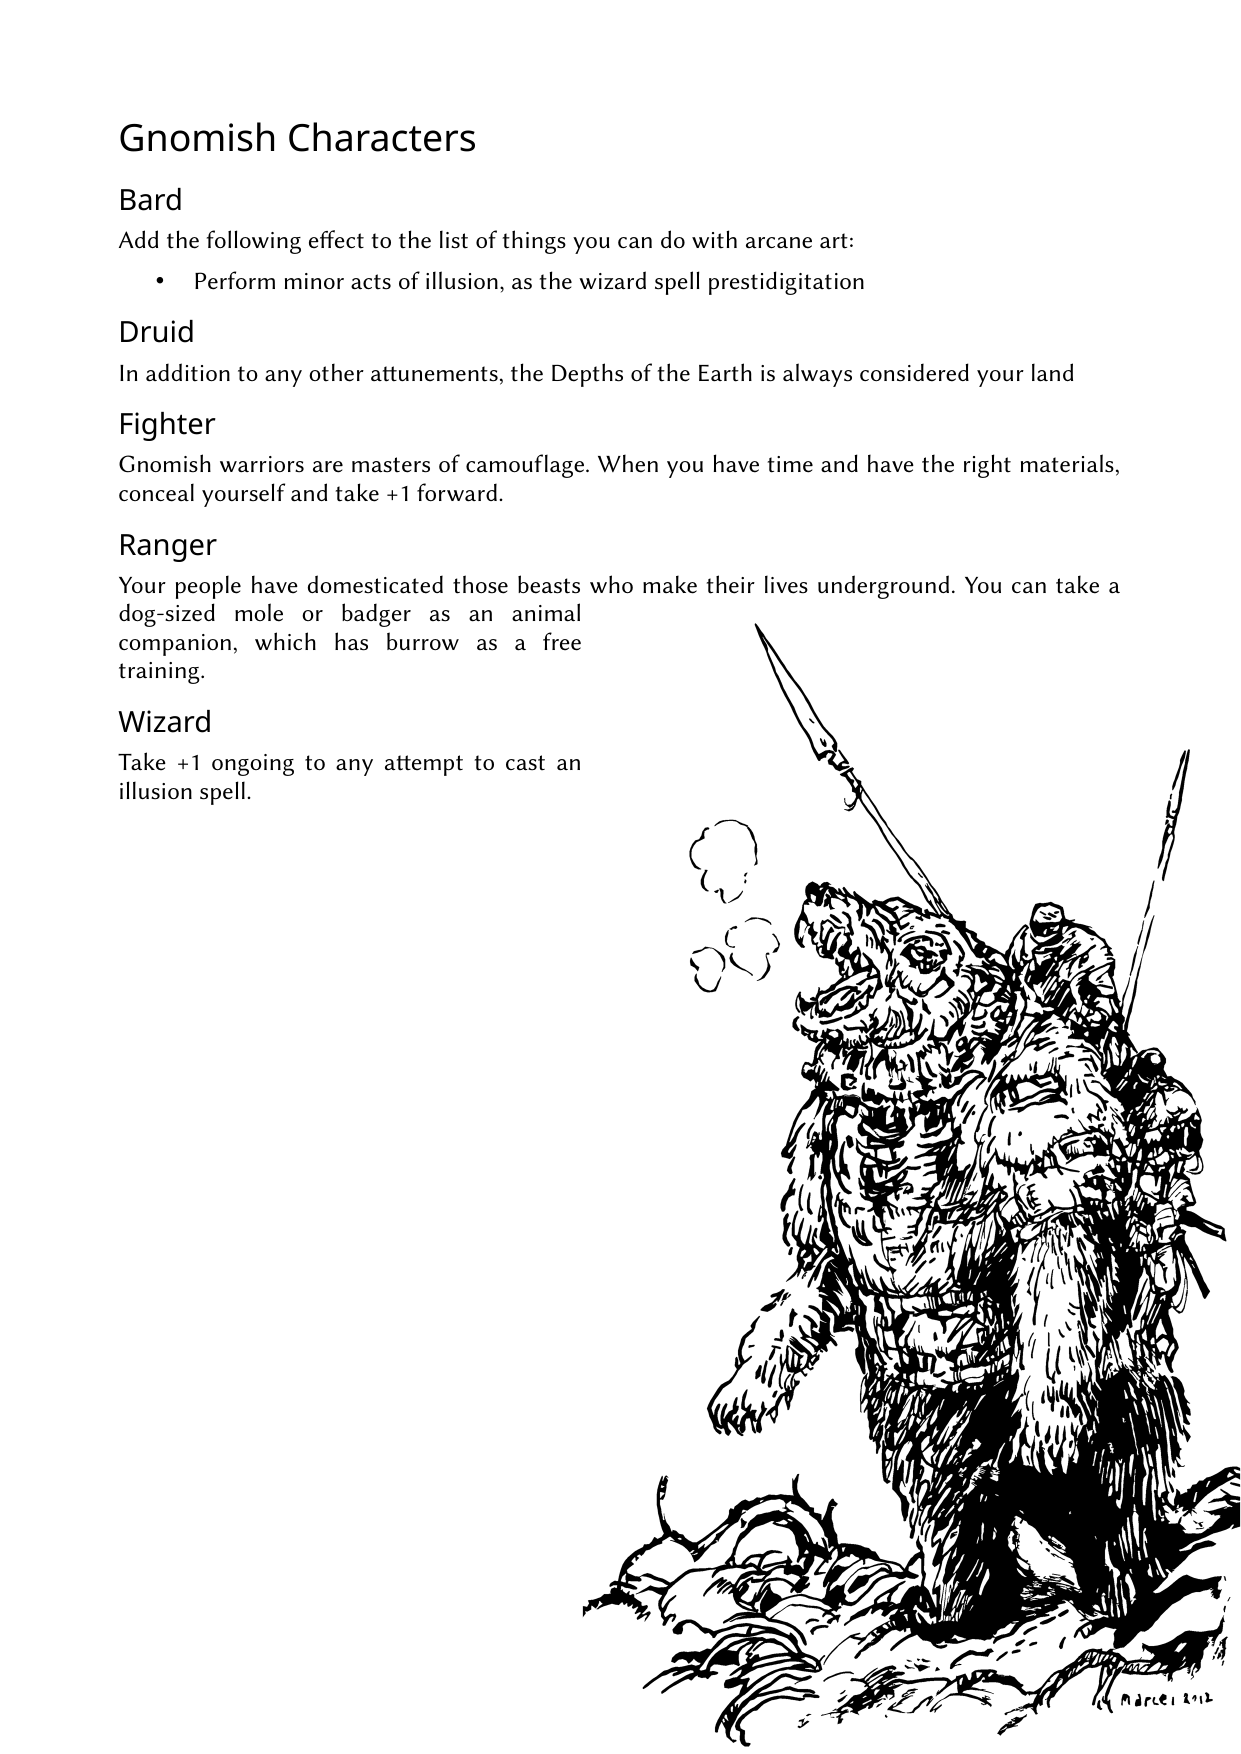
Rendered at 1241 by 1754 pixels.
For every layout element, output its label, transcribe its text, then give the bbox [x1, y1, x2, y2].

text Take +1 ongoing to any attempt to cast an illusion spell. [118, 748, 582, 805]
text In addition to any other attunements, the Depths of the Earth is always considered your land [118, 358, 1122, 387]
subtitle Gnomish Characters [118, 111, 1122, 162]
subtitle Druid [118, 312, 1122, 351]
subtitle Wizard [118, 702, 582, 741]
picture [582, 613, 1241, 1754]
text Your people have domesticated those beasts who make their lives underground. You can take a dog-sized mole or badger as an animal companion, which has burrow as a free training. [118, 571, 1122, 685]
subtitle Ranger [118, 524, 1122, 564]
text Add the following effect to the list of things you can do with arcane art: [118, 226, 1122, 254]
subtitle Bard [118, 179, 1122, 218]
list Perform minor acts of illusion, as the wizard spell prestidigitation [156, 267, 1122, 295]
text Gnomish warriors are masters of camouflage. When you have time and have the right materials, conceal yourself and take +1 forward. [118, 450, 1122, 507]
subtitle Fighter [118, 404, 1122, 443]
